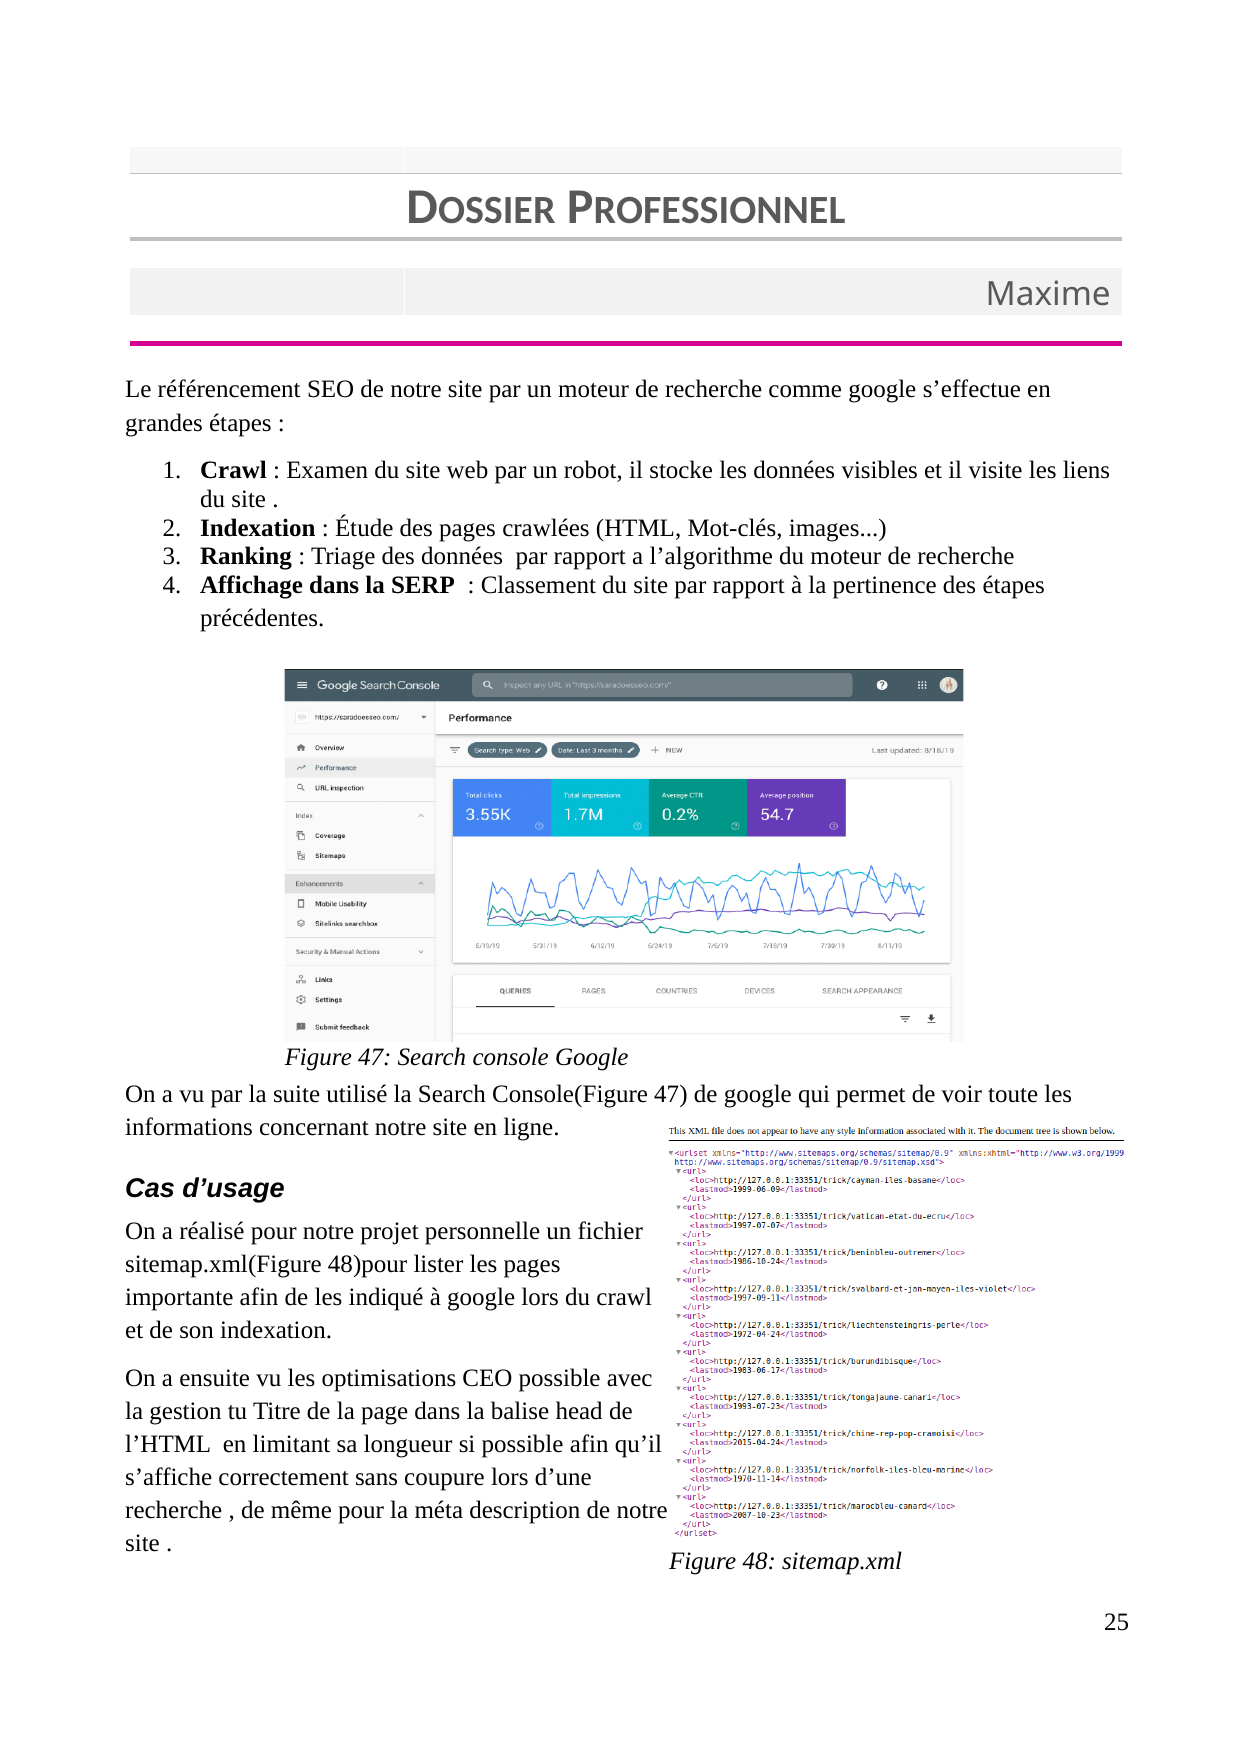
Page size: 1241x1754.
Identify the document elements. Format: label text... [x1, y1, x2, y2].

text On a vu par la suite utilisé la Search Console(Figure 47) de google qui permet de voir toute les informations concernant notre site en ligne. [125, 651, 1124, 1141]
list Crawl : Examen du site web par un robot, il stocke les données visibles et il visite les liens du site . [162, 455, 1123, 513]
list Ranking : Triage des données par rapport a l’algorithme du moteur de recherche [162, 541, 1123, 570]
subtitle Cas d’usage [125, 1172, 668, 1204]
list Affichage dans la SERP : Classement du site par rapport à la pertinence des étapes précédentes. [162, 570, 1123, 632]
text Le référencement SEO de notre site par un moteur de recherche comme google s’effectue en grandes étapes : [125, 374, 1123, 436]
text Figure 47: Search console Google [284, 1042, 963, 1071]
list Indexation : Étude des pages crawlées (HTML, Mot-clés, images...) [162, 513, 1123, 541]
text Figure 48: sitemap.xml [669, 1546, 1124, 1575]
picture [668, 1123, 1125, 1546]
picture [284, 669, 964, 1042]
text On a ensuite vu les optimisations CEO possible avec la gestion tu Titre de la page dans la balise head de l’HTML en limitant sa longueur si possible afin qu’il s’affiche correctement sans coupure lors d’une recherche , de même pour la méta description de notre site . [125, 1363, 669, 1557]
text On a réalisé pour notre projet personnelle un fichier sitemap.xml(Figure 48)pour lister les pages importante afin de les indiqué à google lors du crawl et de son indexation. [125, 1216, 668, 1344]
